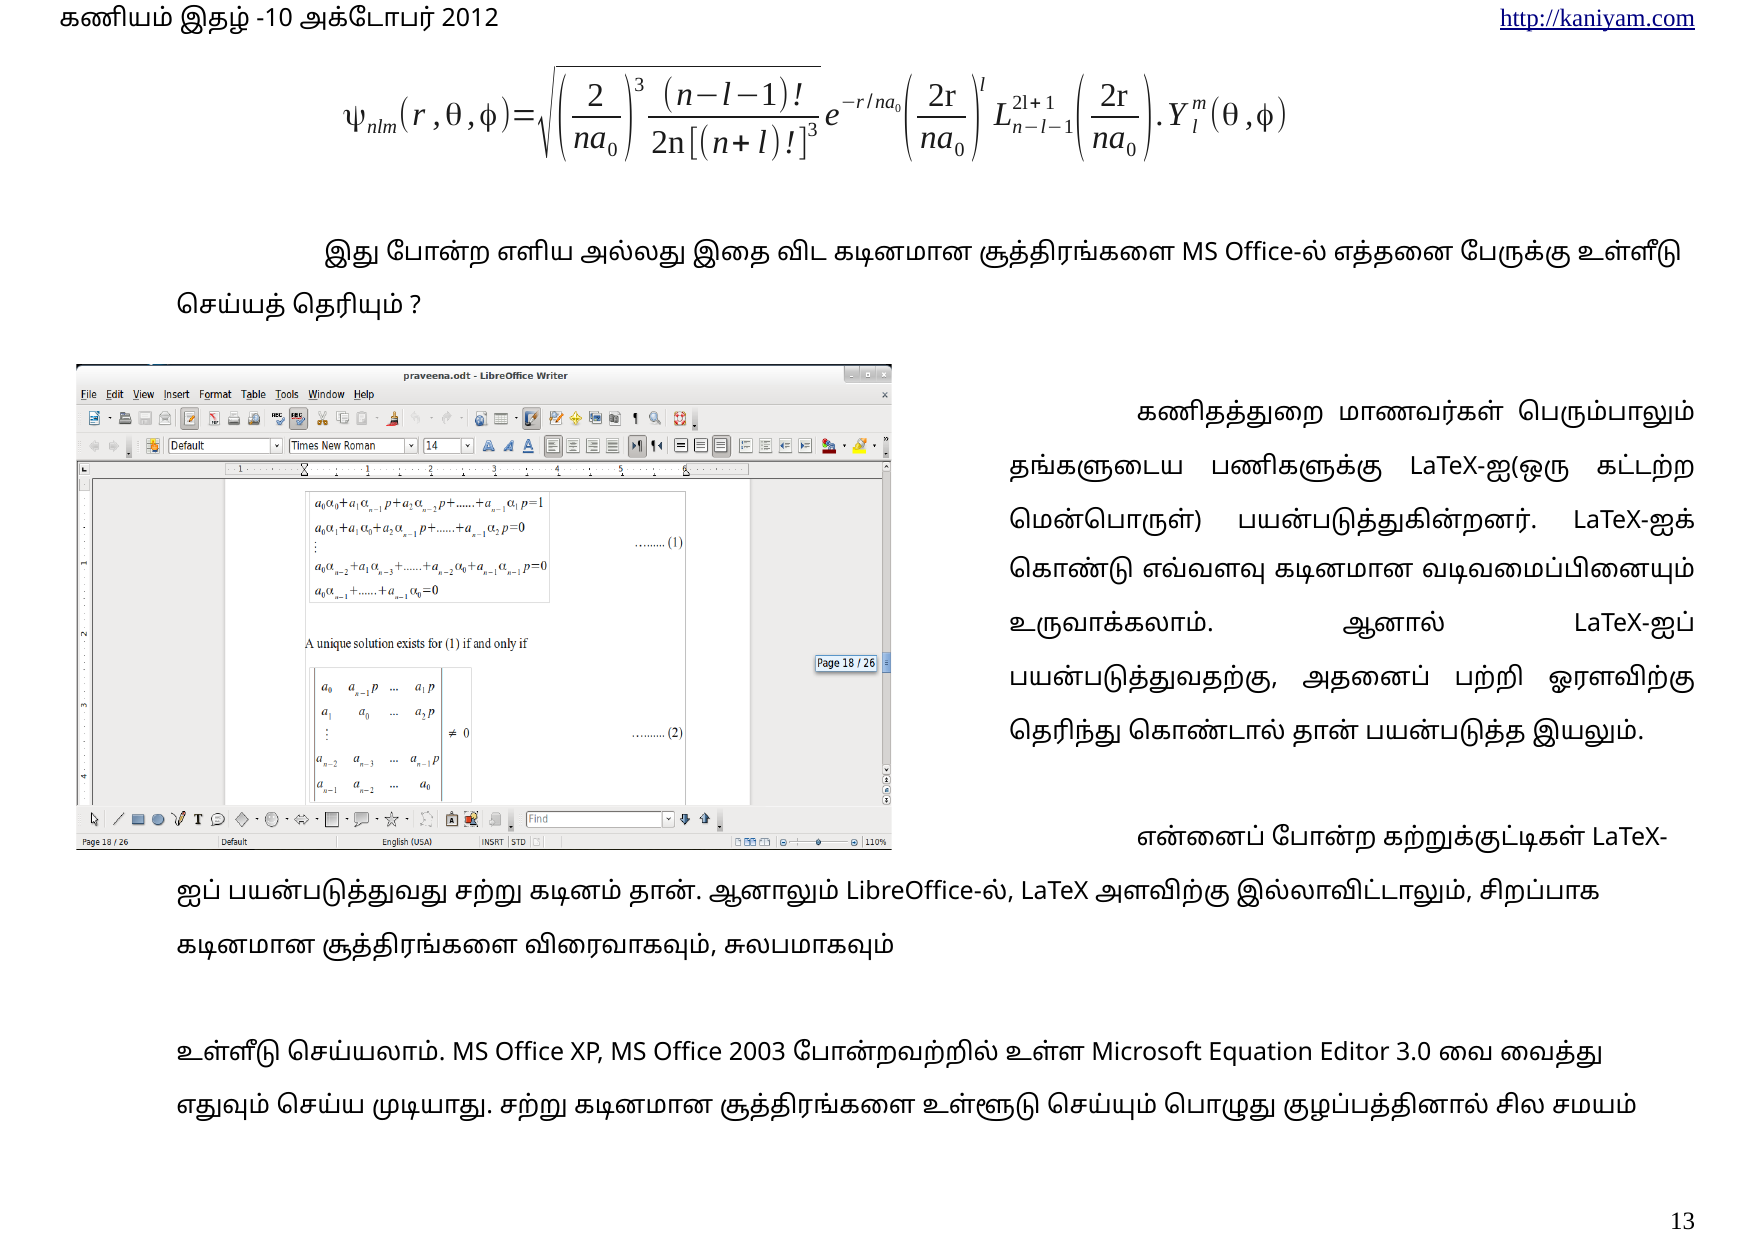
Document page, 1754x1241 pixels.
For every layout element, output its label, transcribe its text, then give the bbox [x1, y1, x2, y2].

text உள்ளீடு செய்யலாம். MS Office XP, MS Office 2003 போன்றவற்றில் உள்ள Microsoft Equation Editor 3.0 வை வைத்து எதுவும் செய்ய முடியாது. சற்று கடினமான சூத்திரங்களை உள்ளூடு செய்யும் பொழுது குழப்பத்தினால் சில சமயம் [176, 1033, 1695, 1124]
text என்னைப் போன்ற கற்றுக்குட்டிகள் LaTeX-ஐப் பயன்படுத்துவது சற்று கடினம் தான். ஆனாலும் LibreOffice-ல், LaTeX அளவிற்கு இல்லாவிட்டாலும், சிறப்பாக கடினமான சூத்திரங்களை விரைவாகவும், சுலபமாகவும் [176, 819, 1695, 964]
text கணிதத்துறை மாணவர்கள் பெரும்பாலும் தங்களுடைய பணிகளுக்கு LaTeX-ஐ(ஒரு கட்டற்ற மென்பொருள்) பயன்படுத்துகின்றனர். LaTeX-ஐக் கொண்டு எவ்வளவு கடினமான வடிவமைப்பினையும் உருவாக்கலாம். ஆனால் LaTeX-ஐப் பயன்படுத்துவதற்கு, அதனைப் பற்றி ஓரளவிற்கு தெரிந்து கொண்டால் தான் பயன்படுத்த இயலும். [892, 394, 1695, 749]
picture [76, 364, 892, 850]
text இது போன்ற எளிய அல்லது இதை விட கடினமான சூத்திரங்களை MS Office-ல் எத்தனை பேருக்கு உள்ளீடு செய்யத் தெரியும் ? [176, 233, 1695, 324]
